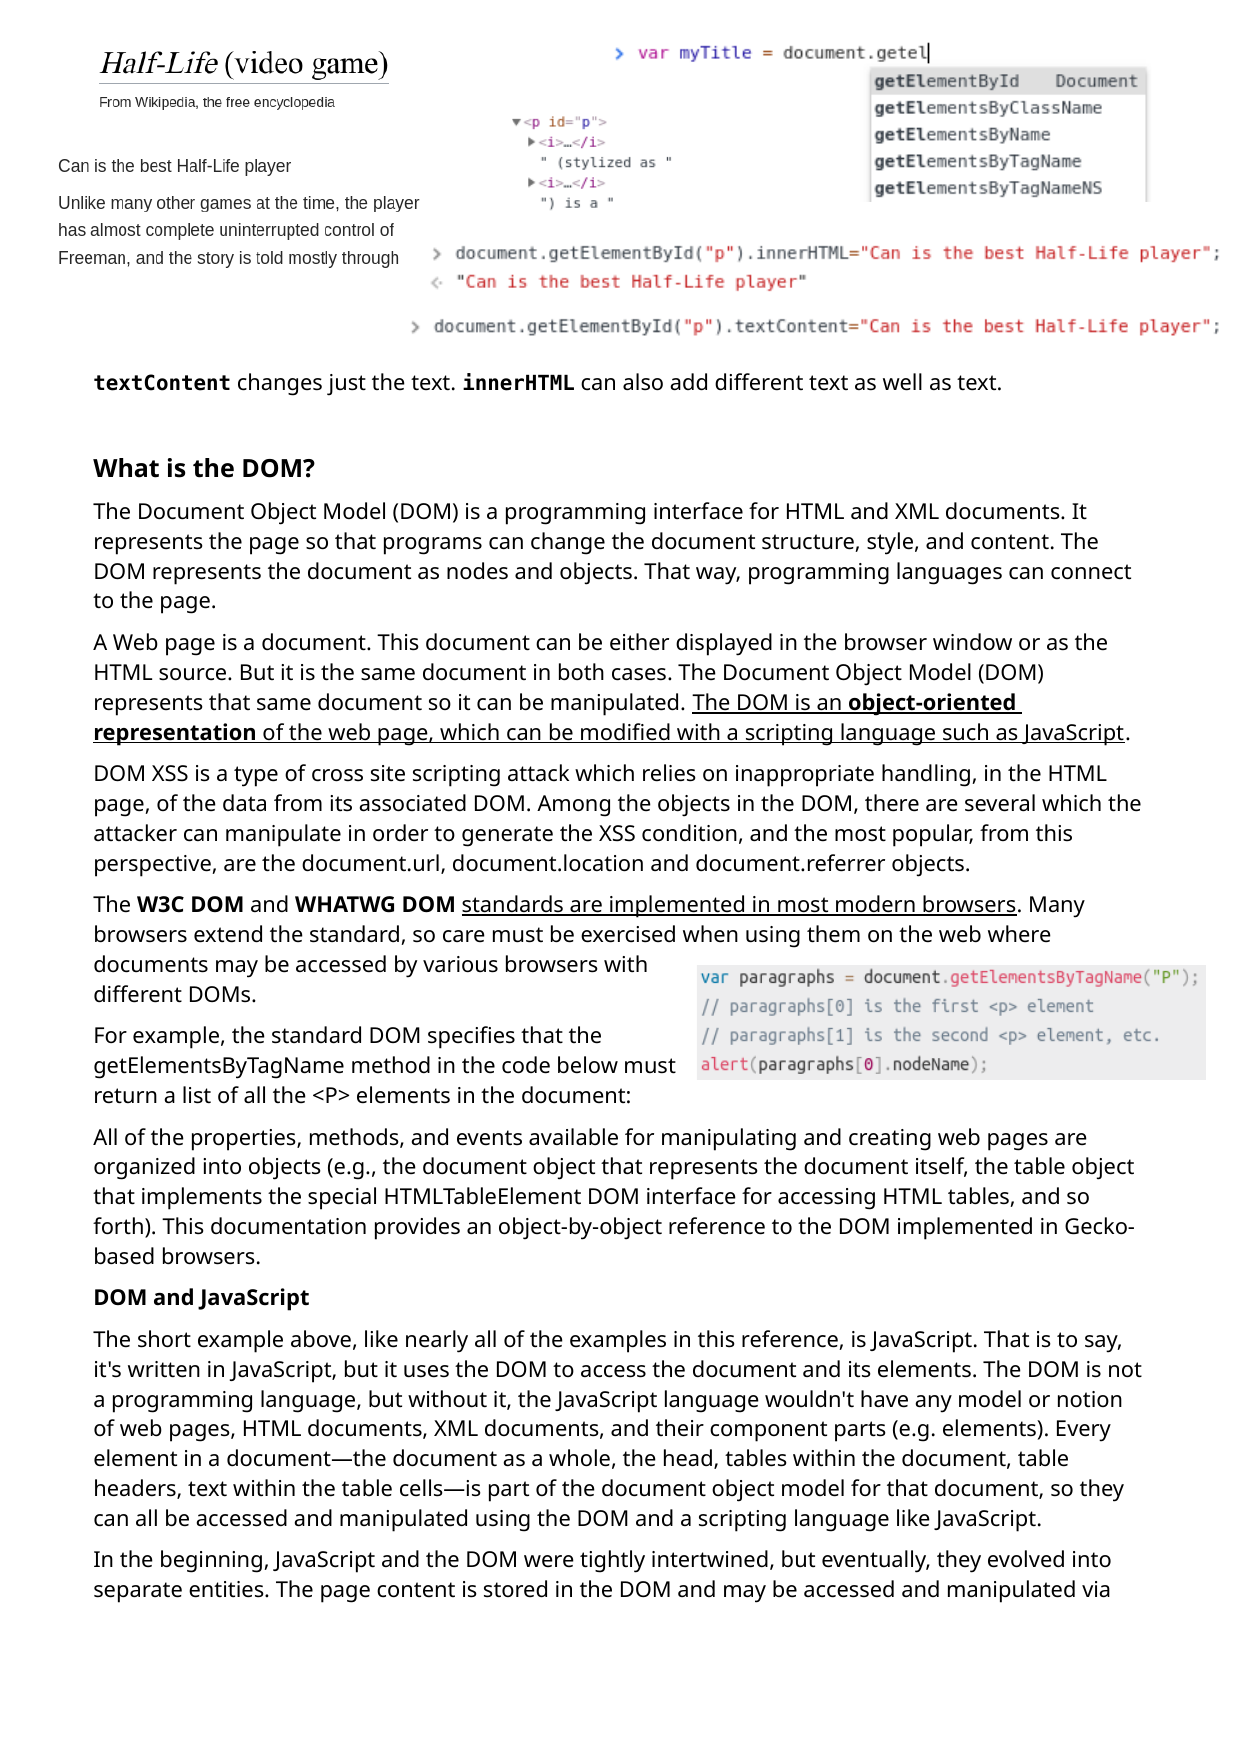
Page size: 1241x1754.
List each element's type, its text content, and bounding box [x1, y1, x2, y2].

text A Web page is a document. This document can be either displayed in the browser window or as the HTML source. But it is the same document in both cases. The Document Object Model (DOM) represents that same document so it can be manipulated. The DOM is an object-oriented representation of the web page, which can be modified with a scripting language such as JavaScript. [93, 627, 1147, 746]
text The Document Object Model (DOM) is a programming interface for HTML and XML documents. It represents the page so that programs can change the document structure, style, and content. The DOM represents the document as nodes and objects. That way, programming languages can connect to the page. [93, 496, 1147, 615]
text textContent changes just the text. innerHTML can also add different text as well as text. [93, 367, 1147, 397]
text In the beginning, JavaScript and the DOM were tightly intertwined, but eventually, they evolved into separate entities. The page content is stored in the DOM and may be accessed and manipulated via [93, 1544, 1147, 1604]
text The W3C DOM and WHATWG DOM standards are implemented in most modern browsers. Many browsers extend the standard, so care must be exercised when using them on the web where documents may be accessed by various browsers with different DOMs. [93, 889, 1147, 1008]
picture [696, 965, 1206, 1080]
text For example, the standard DOM specifies that the getElementsByTagName method in the code below must return a list of all the <P> elements in the document: [93, 1020, 1147, 1110]
text DOM XSS is a type of cross site scripting attack which relies on inappropriate handling, in the HTML page, of the data from its associated DOM. Among the objects in the DOM, there are several which the attacker can manipulate in order to generate the XSS condition, and the most popular, from this perspective, are the document.url, document.location and document.referrer objects. [93, 758, 1147, 877]
picture [55, 153, 1224, 296]
text All of the properties, methods, and events available for manipulating and creating web pages are organized into objects (e.g., the document object that represents the document itself, the table object that implements the special HTMLTableElement DOM interface for accessing HTML tables, and so forth). This documentation provides an object-by-object reference to the DOM implemented in Gecko-based browsers. [93, 1122, 1147, 1271]
picture [95, 45, 389, 112]
text The short example above, like nearly all of the examples in this reference, is JavaScript. That is to say, it's written in JavaScript, but it uses the DOM to access the document and its elements. The DOM is not a programming language, but without it, the JavaScript language wouldn't have any model or notion of web pages, HTML documents, XML documents, and their component parts (e.g. elements). Every element in a document—the document as a whole, the head, tables within the document, table headers, text within the table cells—is part of the document object model for that document, so they can all be accessed and manipulated using the DOM and a scripting language like JavaScript. [93, 1324, 1147, 1533]
picture [512, 40, 1152, 213]
picture [407, 313, 1225, 339]
text What is the DOM? [93, 450, 1147, 484]
text DOM and JavaScript [93, 1282, 1147, 1312]
